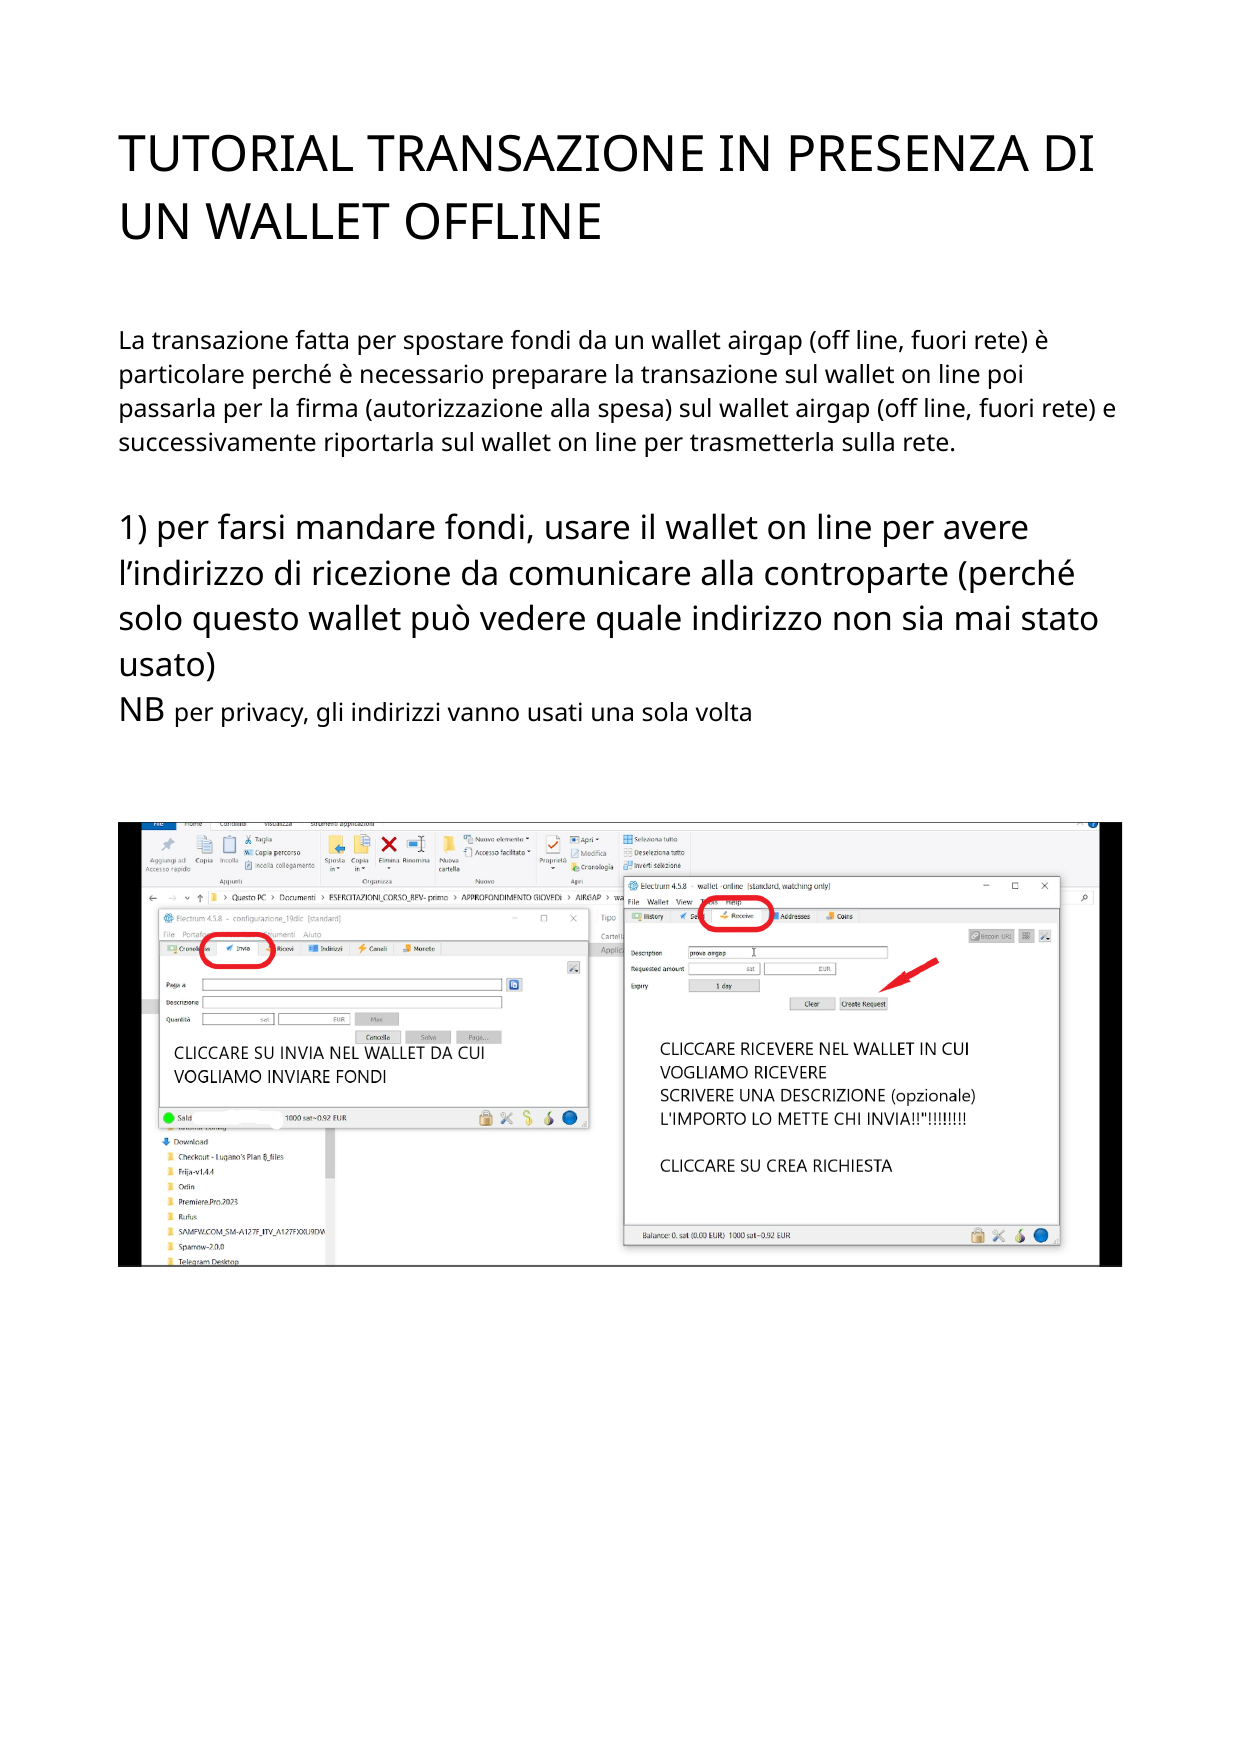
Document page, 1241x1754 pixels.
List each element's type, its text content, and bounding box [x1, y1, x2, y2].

text TUTORIAL TRANSAZIONE IN PRESENZA DI UN WALLET OFFLINE [118, 118, 1122, 254]
text La transazione fatta per spostare fondi da un wallet airgap (off line, fuori rete) è particolare perché è necessario preparare la transazione sul wallet on line poi passarla per la firma (autorizzazione alla spesa) sul wallet airgap (off line, fuori rete) e successivamente riportarla sul wallet on line per trasmetterla sulla rete. [118, 322, 1122, 459]
text 1) per farsi mandare fondi, usare il wallet on line per avere l’indirizzo di ricezione da comunicare alla controparte (perché solo questo wallet può vedere quale indirizzo non sia mai stato usato) [118, 504, 1122, 686]
picture [118, 822, 1123, 1267]
text NB per privacy, gli indirizzi vanno usati una sola volta [118, 686, 1122, 731]
